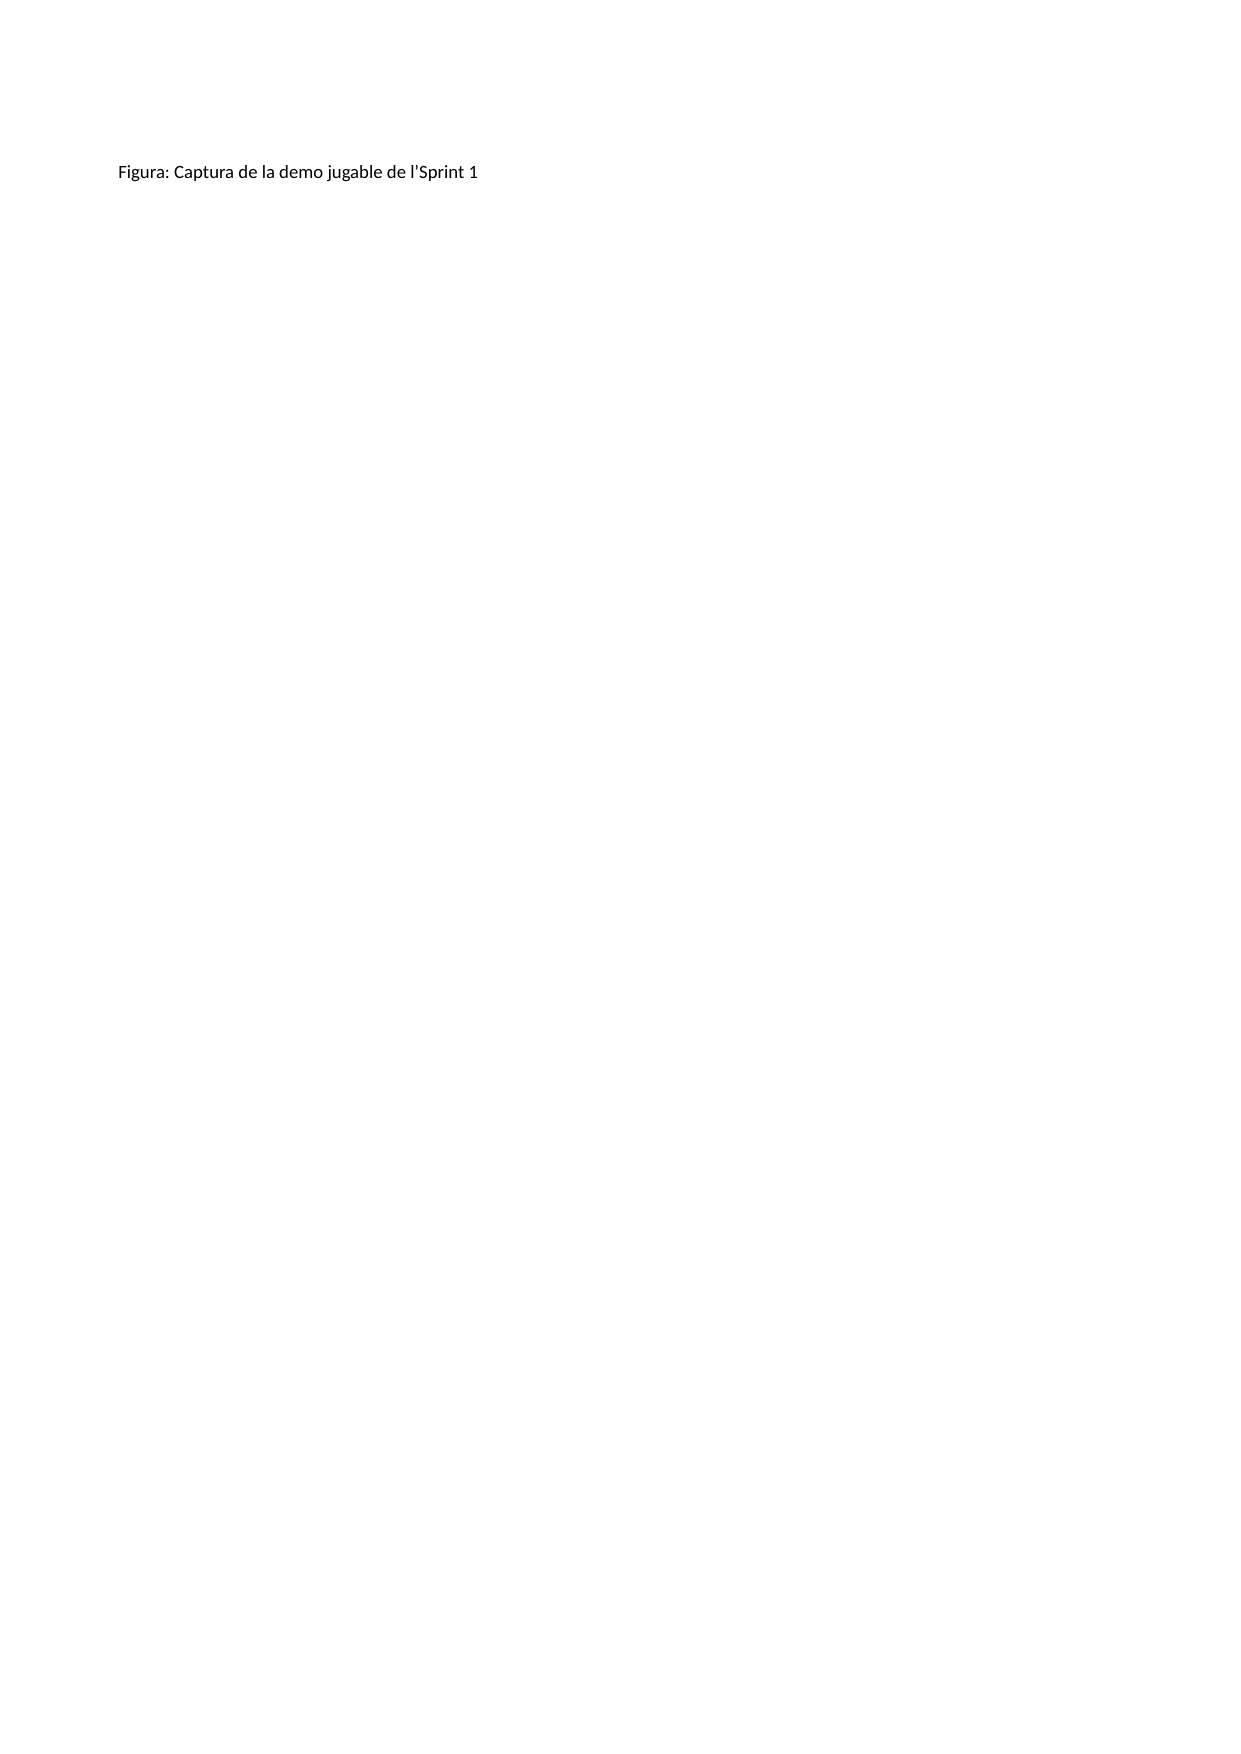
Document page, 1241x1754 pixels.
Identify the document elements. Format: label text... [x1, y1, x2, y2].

text Figura: Captura de la demo jugable de l’Sprint 1 [118, 160, 1122, 183]
